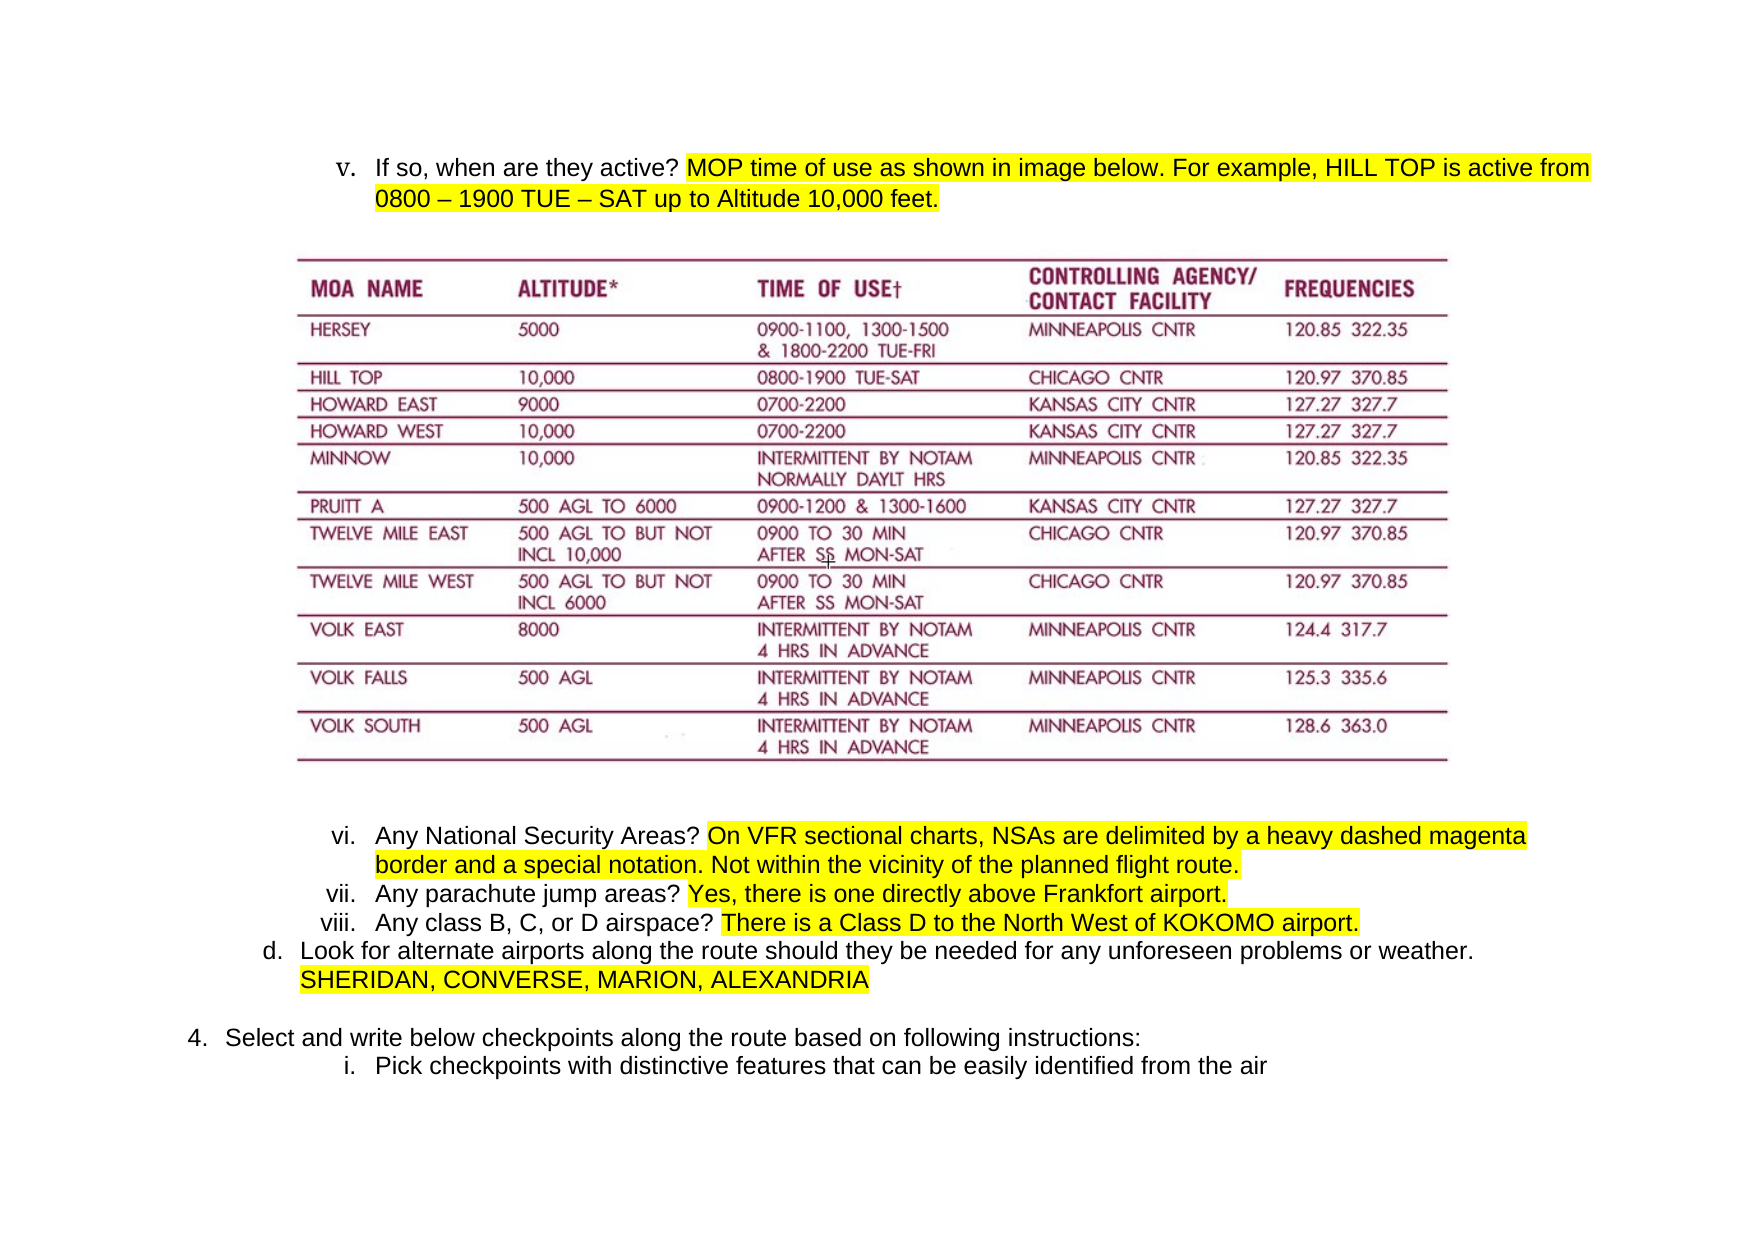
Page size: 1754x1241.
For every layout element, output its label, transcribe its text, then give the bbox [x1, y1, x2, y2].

list Pick checkpoints with distinctive features that can be easily identified from the air [356, 1051, 1604, 1080]
list Any National Security Areas? On VFR sectional charts, NSAs are delimited by a heavy dashed magenta border and a special notation. Not within the vicinity of the planned flight route. [356, 821, 1604, 879]
list Select and write below checkpoints along the route based on following instructions: [187, 1022, 1604, 1051]
list If so, when are they active? MOP time of use as shown in image below. For example, HILL TOP is active from 0800 – 1900 TUE – SAT up to Altitude 10,000 feet. [356, 150, 1604, 213]
list Any parachute jump areas? Yes, there is one directly above Frankfort airport. [356, 879, 1604, 907]
list Look for alternate airports along the route should they be needed for any unforeseen problems or weather. SHERIDAN, CONVERSE, MARION, ALEXANDRIA [262, 936, 1604, 994]
picture [253, 212, 1501, 793]
list Any class B, C, or D airspace? There is a Class D to the North West of KOKOMO airport. [356, 907, 1604, 936]
